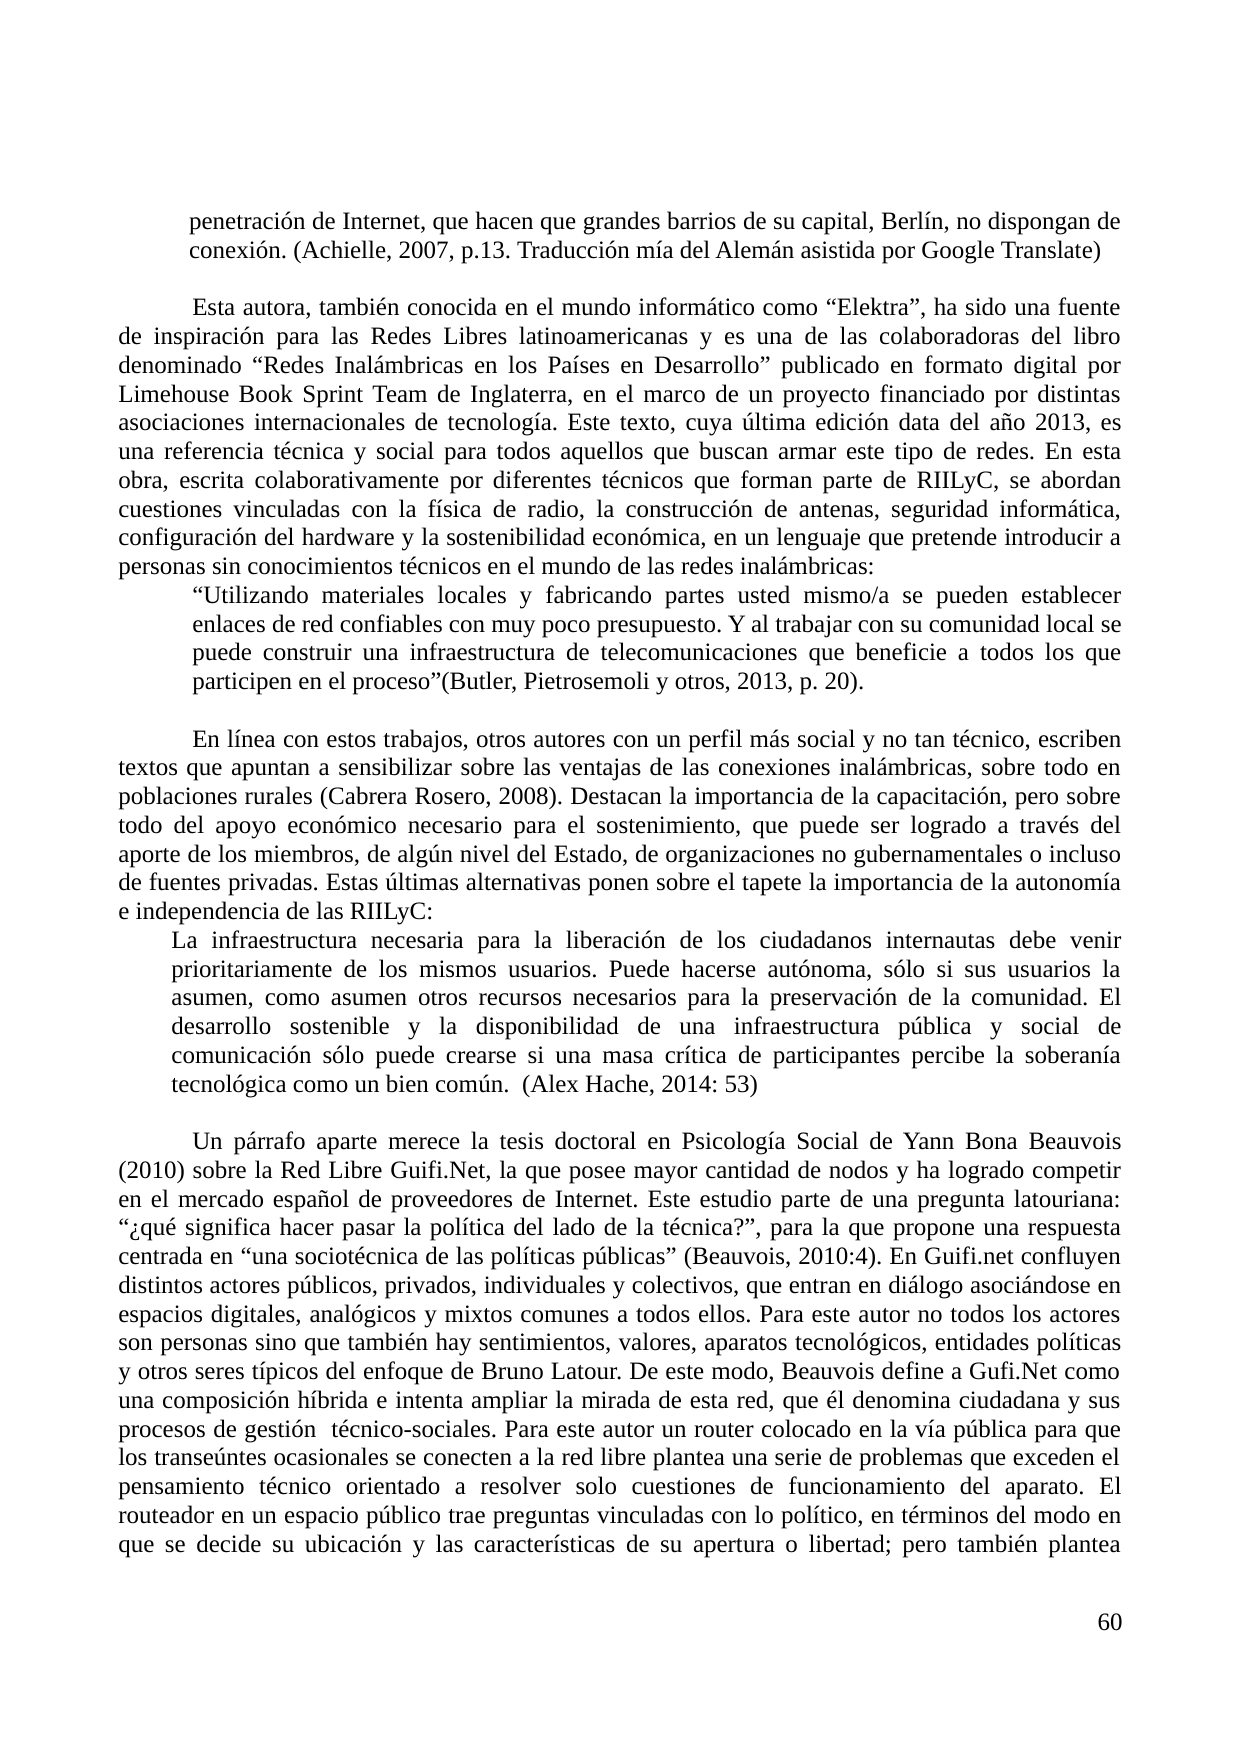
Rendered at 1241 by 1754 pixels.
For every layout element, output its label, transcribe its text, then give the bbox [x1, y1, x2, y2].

text “Utilizando materiales locales y fabricando partes usted mismo/a se pueden establecer enlaces de red confiables con muy poco presupuesto. Y al trabajar con su comunidad local se puede construir una infraestructura de telecomunicaciones que beneficie a todos los que participen en el proceso”(Butler, Pietrosemoli y otros, 2013, p. 20). [192, 580, 1122, 695]
text Esta autora, también conocida en el mundo informático como “Elektra”, ha sido una fuente de inspiración para las Redes Libres latinoamericanas y es una de las colaboradoras del libro denominado “Redes Inalámbricas en los Países en Desarrollo” publicado en formato digital por Limehouse Book Sprint Team de Inglaterra, en el marco de un proyecto financiado por distintas asociaciones internacionales de tecnología. Este texto, cuya última edición data del año 2013, es una referencia técnica y social para todos aquellos que buscan armar este tipo de redes. En esta obra, escrita colaborativamente por diferentes técnicos que forman parte de RIILyC, se abordan cuestiones vinculadas con la física de radio, la construcción de antenas, seguridad informática, configuración del hardware y la sostenibilidad económica, en un lenguaje que pretende introducir a personas sin conocimientos técnicos en el mundo de las redes inalámbricas: [118, 264, 1122, 580]
text En línea con estos trabajos, otros autores con un perfil más social y no tan técnico, escriben textos que apuntan a sensibilizar sobre las ventajas de las conexiones inalámbricas, sobre todo en poblaciones rurales (Cabrera Rosero, 2008). Destacan la importancia de la capacitación, pero sobre todo del apoyo económico necesario para el sostenimiento, que puede ser logrado a través del aporte de los miembros, de algún nivel del Estado, de organizaciones no gubernamentales o incluso de fuentes privadas. Estas últimas alternativas ponen sobre el tapete la importancia de la autonomía e independencia de las RIILyC: [118, 724, 1122, 925]
text La infraestructura necesaria para la liberación de los ciudadanos internautas debe venir prioritariamente de los mismos usuarios. Puede hacerse autónoma, sólo si sus usuarios la asumen, como asumen otros recursos necesarios para la preservación de la comunidad. El desarrollo sostenible y la disponibilidad de una infraestructura pública y social de comunicación sólo puede crearse si una masa crítica de participantes percibe la soberanía tecnológica como un bien común. (Alex Hache, 2014: 53) [171, 925, 1122, 1097]
text penetración de Internet, que hacen que grandes barrios de su capital, Berlín, no dispongan de conexión. (Achielle, 2007, p.13. Traducción mía del Alemán asistida por Google Translate) [189, 206, 1122, 264]
text Un párrafo aparte merece la tesis doctoral en Psicología Social de Yann Bona Beauvois (2010) sobre la Red Libre Guifi.Net, la que posee mayor cantidad de nodos y ha logrado competir en el mercado español de proveedores de Internet. Este estudio parte de una pregunta latouriana: “¿qué significa hacer pasar la política del lado de la técnica?”, para la que propone una respuesta centrada en “una sociotécnica de las políticas públicas” (Beauvois, 2010:4). En Guifi.net confluyen distintos actores públicos, privados, individuales y colectivos, que entran en diálogo asociándose en espacios digitales, analógicos y mixtos comunes a todos ellos. Para este autor no todos los actores son personas sino que también hay sentimientos, valores, aparatos tecnológicos, entidades políticas y otros seres típicos del enfoque de Bruno Latour. De este modo, Beauvois define a Gufi.Net como una composición híbrida e intenta ampliar la mirada de esta red, que él denomina ciudadana y sus procesos de gestión técnico-sociales. Para este autor un router colocado en la vía pública para que los transeúntes ocasionales se conecten a la red libre plantea una serie de problemas que exceden el pensamiento técnico orientado a resolver solo cuestiones de funcionamiento del aparato. El routeador en un espacio público trae preguntas vinculadas con lo político, en términos del modo en que se decide su ubicación y las características de su apertura o libertad; pero también plantea [118, 1126, 1122, 1557]
